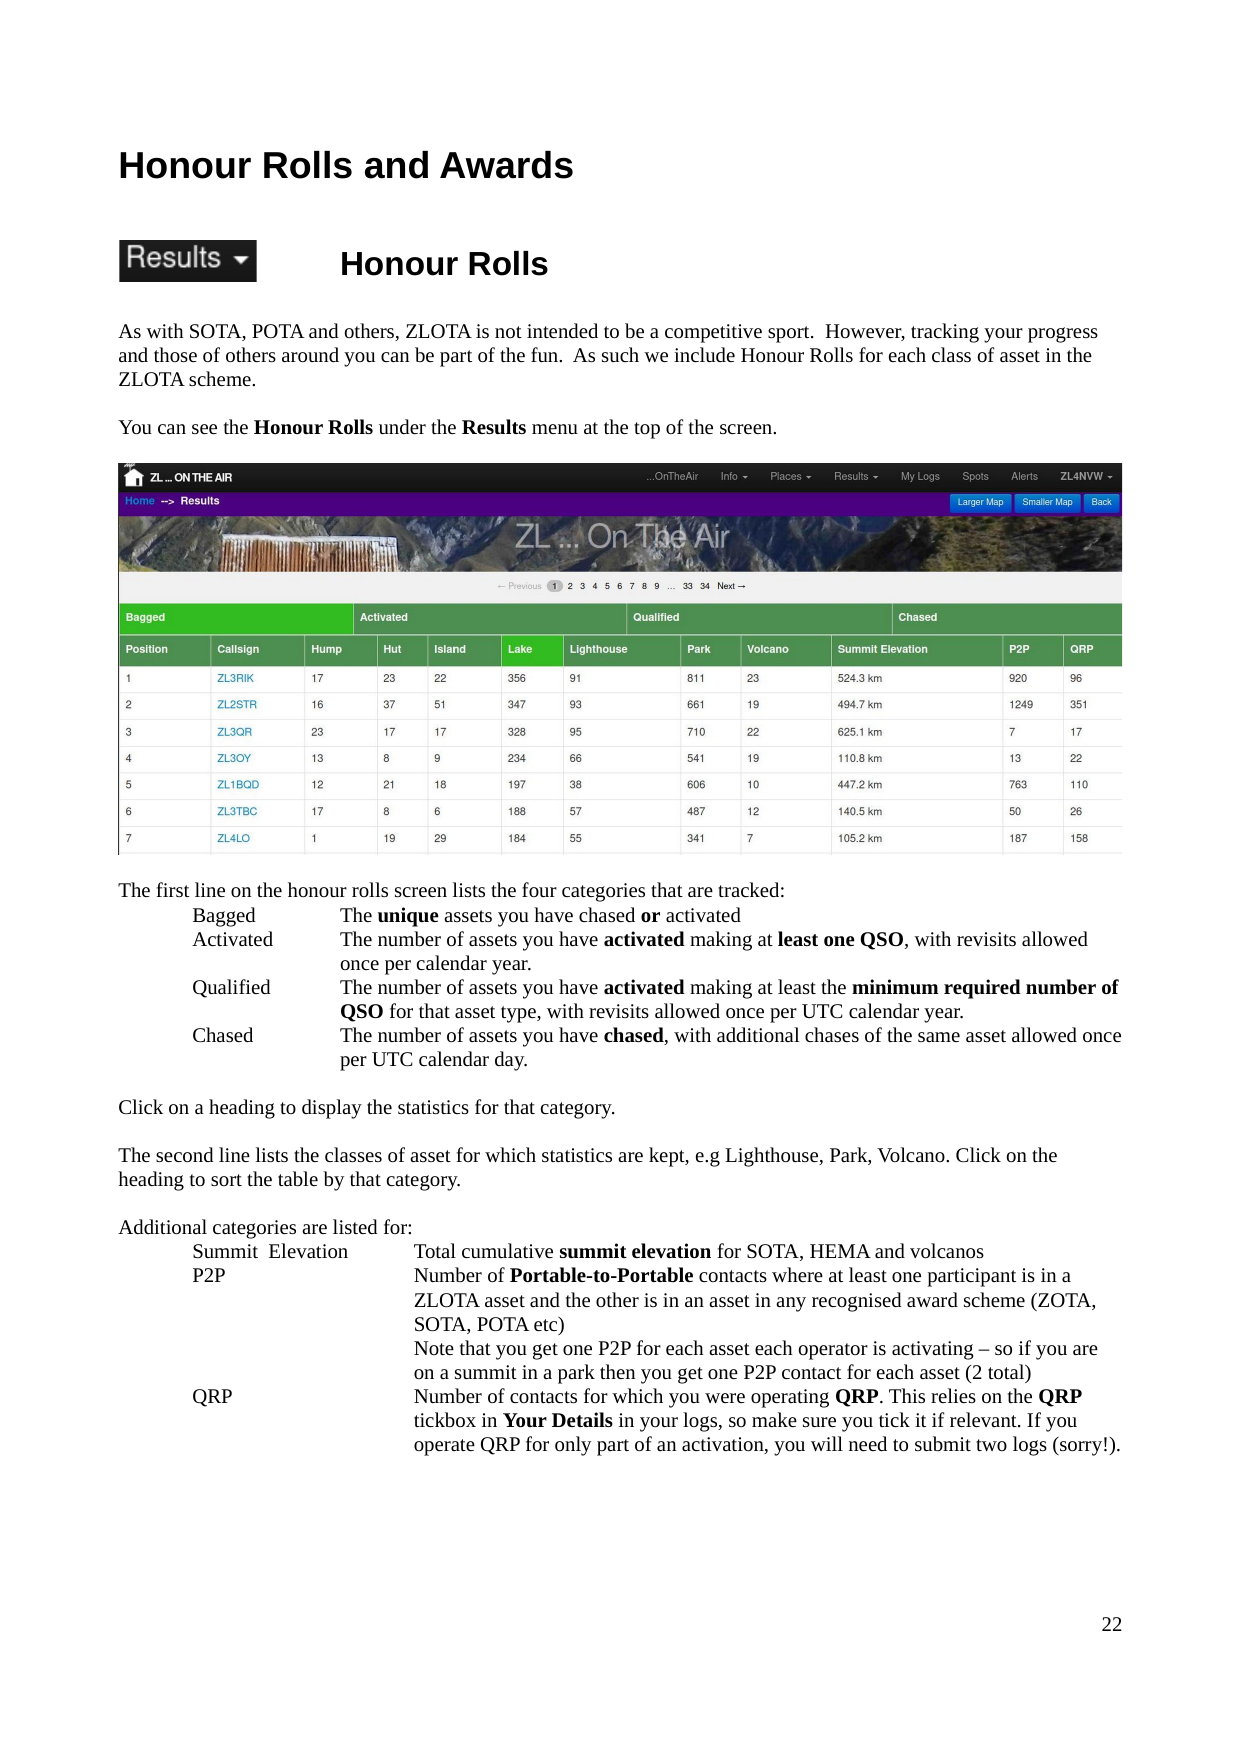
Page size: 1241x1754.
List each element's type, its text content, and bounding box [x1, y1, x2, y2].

text Click on a heading to display the statistics for that category. [118, 1095, 1122, 1119]
subtitle Honour Rolls [257, 244, 1122, 282]
text Additional categories are listed for: [118, 1215, 1122, 1239]
picture [118, 463, 1123, 855]
text Activated The number of assets you have activated making at least one QSO, with revisits allowed once per calendar year. [118, 927, 1122, 975]
text P2P Number of Portable-to-Portable contacts where at least one participant is in a [118, 1263, 1122, 1287]
text per UTC calendar day. [118, 1047, 1122, 1071]
text SOTA, POTA etc) [118, 1312, 1122, 1336]
picture [119, 240, 257, 282]
text As with SOTA, POTA and others, ZLOTA is not intended to be a competitive sport. However, tracking your progress and those of others around you can be part of the fun. As such we include Honour Rolls for each class of asset in the ZLOTA scheme. [118, 319, 1122, 391]
text Note that you get one P2P for each asset each operator is activating – so if you are [118, 1336, 1122, 1360]
text Summit Elevation Total cumulative summit elevation for SOTA, HEMA and volcanos [118, 1239, 1122, 1263]
text ZLOTA asset and the other is in an asset in any recognised award scheme (ZOTA, [118, 1287, 1122, 1312]
text Qualified The number of assets you have activated making at least the minimum required number of QSO for that asset type, with revisits allowed once per UTC calendar year. [118, 975, 1122, 1023]
text Chased The number of assets you have chased, with additional chases of the same asset allowed once [118, 1023, 1122, 1047]
text operate QRP for only part of an activation, you will need to submit two logs (sorry!). [118, 1432, 1122, 1456]
text QRP Number of contacts for which you were operating QRP. This relies on the QRP tickbox in Your Details in your logs, so make sure you tick it if relevant. If you [118, 1384, 1122, 1432]
text The second line lists the classes of asset for which statistics are kept, e.g Lighthouse, Park, Volcano. Click on the heading to sort the table by that category. [118, 1143, 1122, 1191]
text The first line on the honour rolls screen lists the four categories that are tracked: [118, 878, 1122, 902]
text on a summit in a park then you get one P2P contact for each asset (2 total) [118, 1360, 1122, 1384]
subtitle Honour Rolls and Awards [118, 143, 1122, 186]
text Bagged The unique assets you have chased or activated [118, 902, 1122, 927]
text You can see the Honour Rolls under the Results menu at the top of the screen. [118, 415, 1122, 439]
